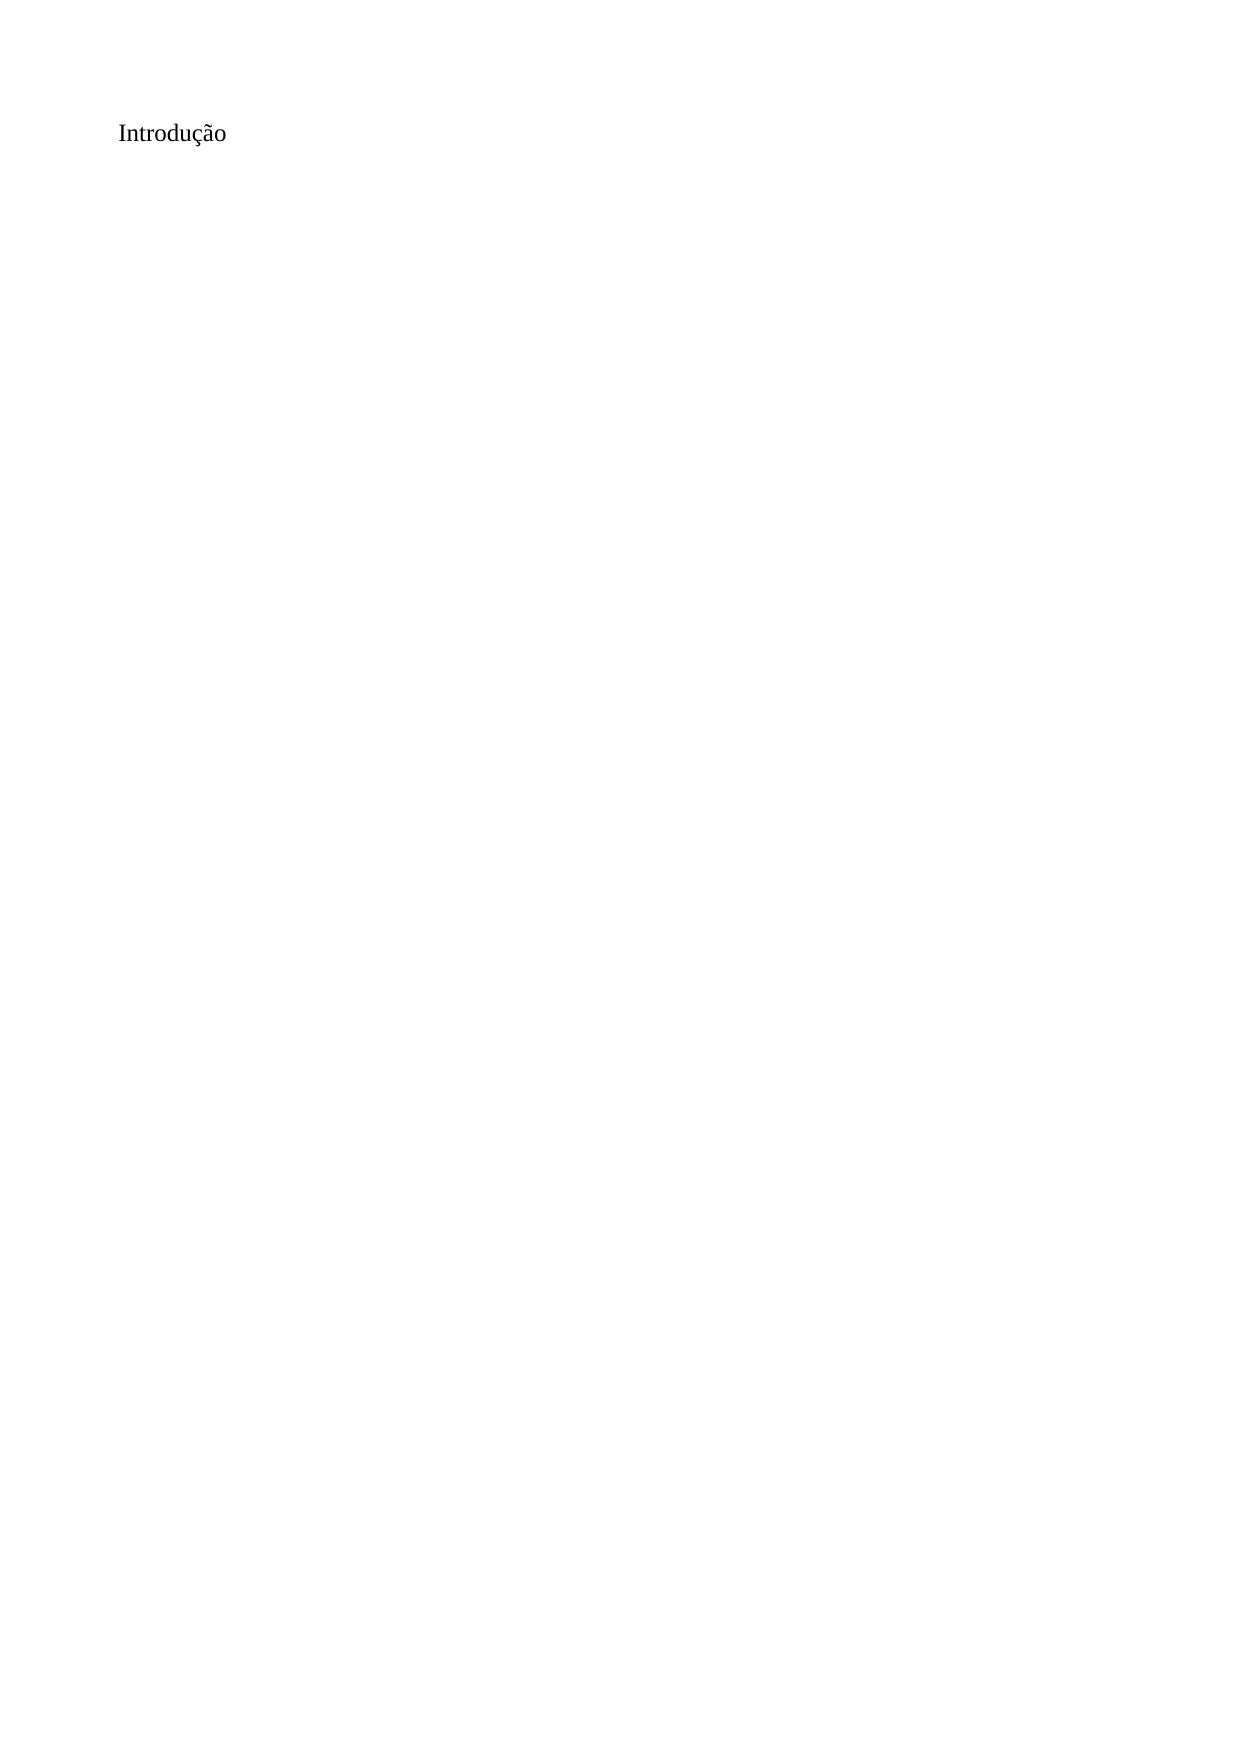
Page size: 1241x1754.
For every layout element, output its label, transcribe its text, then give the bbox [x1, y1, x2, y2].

text Introdução [118, 118, 1122, 147]
